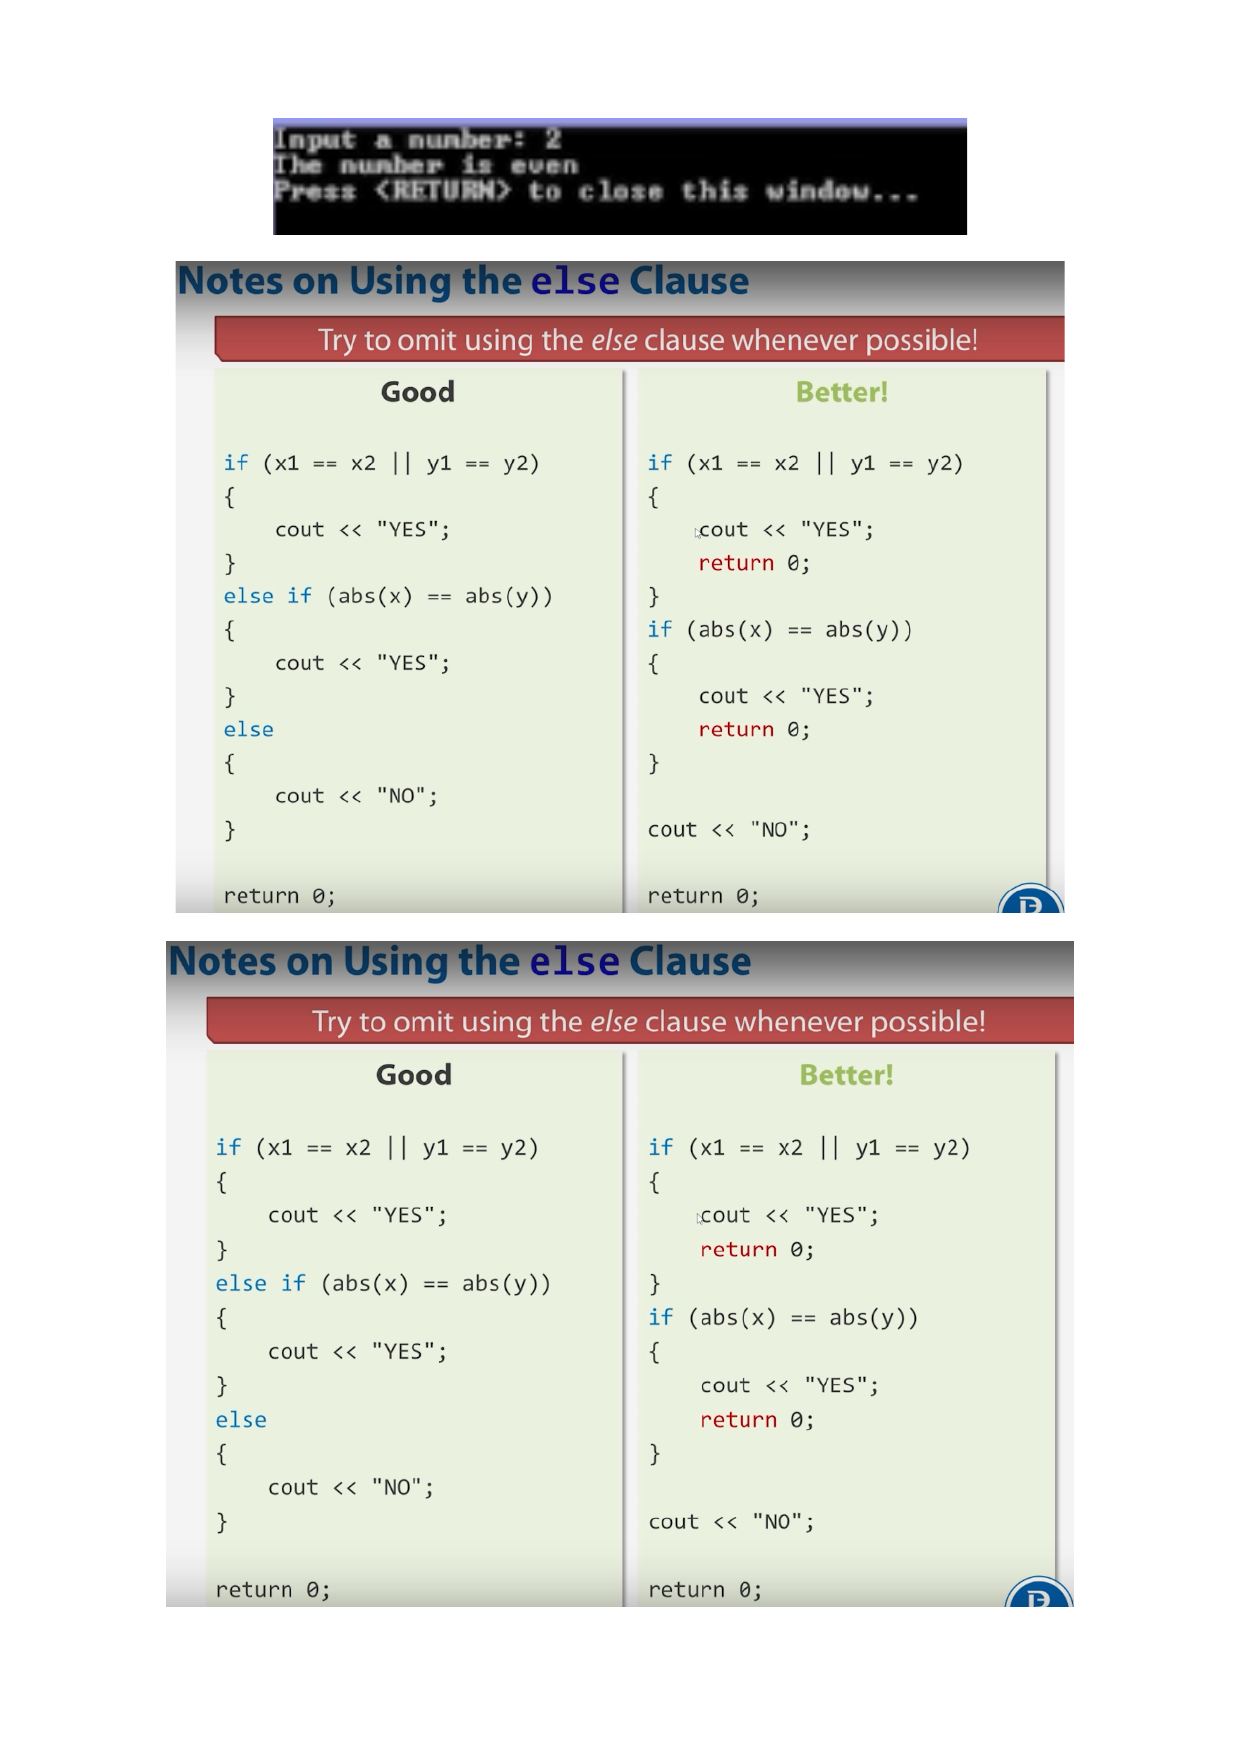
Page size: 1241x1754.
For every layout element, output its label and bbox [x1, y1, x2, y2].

picture [273, 118, 968, 235]
picture [166, 941, 1074, 1607]
picture [175, 261, 1065, 913]
